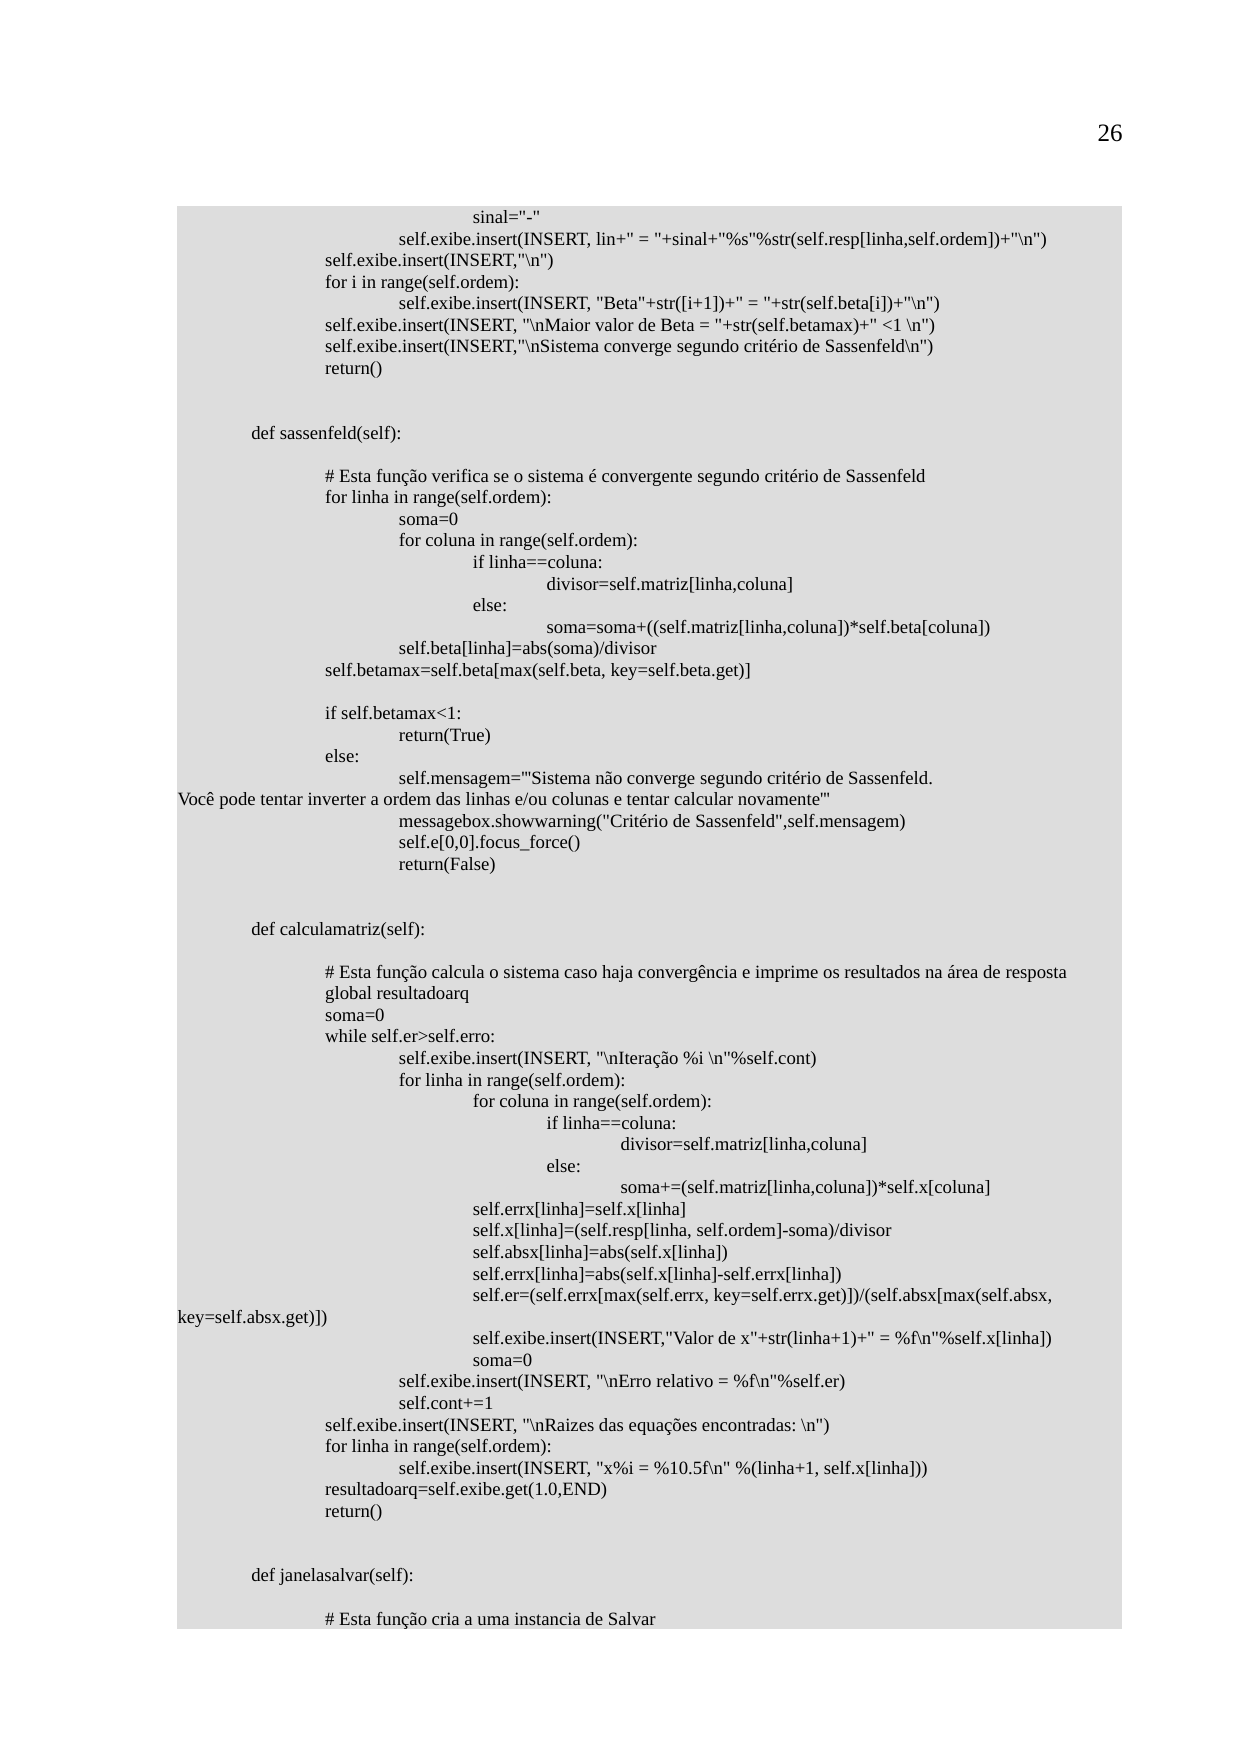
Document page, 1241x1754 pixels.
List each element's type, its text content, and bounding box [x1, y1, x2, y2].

text return() [177, 357, 1122, 378]
text # Esta função cria a uma instancia de Salvar [177, 1607, 1122, 1629]
text else: [177, 1155, 1122, 1176]
text soma=0 [177, 1349, 1122, 1370]
text self.e[0,0].focus_force() [177, 831, 1122, 853]
text soma=soma+((self.matriz[linha,coluna])*self.beta[coluna]) [177, 616, 1122, 637]
text self.errx[linha]=self.x[linha] [177, 1198, 1122, 1219]
text def sassenfeld(self): [177, 422, 1122, 443]
text self.cont+=1 [177, 1392, 1122, 1413]
text return(True) [177, 723, 1122, 745]
text if linha==coluna: [177, 1112, 1122, 1133]
text self.exibe.insert(INSERT, "\nIteração %i \n"%self.cont) [177, 1047, 1122, 1068]
text self.exibe.insert(INSERT, "Beta"+str([i+1])+" = "+str(self.beta[i])+"\n") [177, 292, 1122, 314]
text self.exibe.insert(INSERT, "\nErro relativo = %f\n"%self.er) [177, 1370, 1122, 1392]
text else: [177, 594, 1122, 616]
text return() [177, 1500, 1122, 1521]
text for linha in range(self.ordem): [177, 1435, 1122, 1457]
text return(False) [177, 853, 1122, 874]
text self.er=(self.errx[max(self.errx, key=self.errx.get)])/(self.absx[max(self.absx, key=self.absx.get)]) [177, 1284, 1122, 1327]
text def janelasalvar(self): [177, 1564, 1122, 1586]
text self.exibe.insert(INSERT, "\nRaizes das equações encontradas: \n") [177, 1413, 1122, 1435]
text messagebox.showwarning("Critério de Sassenfeld",self.mensagem) [177, 810, 1122, 831]
text for linha in range(self.ordem): [177, 486, 1122, 508]
text for coluna in range(self.ordem): [177, 1090, 1122, 1112]
text self.exibe.insert(INSERT,"\nSistema converge segundo critério de Sassenfeld\n") [177, 335, 1122, 357]
text soma+=(self.matriz[linha,coluna])*self.x[coluna] [177, 1176, 1122, 1198]
text resultadoarq=self.exibe.get(1.0,END) [177, 1478, 1122, 1500]
text self.beta[linha]=abs(soma)/divisor [177, 637, 1122, 659]
text global resultadoarq [177, 982, 1122, 1004]
text self.betamax=self.beta[max(self.beta, key=self.beta.get)] [177, 659, 1122, 680]
text divisor=self.matriz[linha,coluna] [177, 572, 1122, 594]
text self.exibe.insert(INSERT, "\nMaior valor de Beta = "+str(self.betamax)+" <1 \n") [177, 314, 1122, 335]
text for i in range(self.ordem): [177, 271, 1122, 292]
text soma=0 [177, 508, 1122, 529]
text def calculamatriz(self): [177, 917, 1122, 939]
text self.exibe.insert(INSERT, lin+" = "+sinal+"%s"%str(self.resp[linha,self.ordem])+"\n") [177, 227, 1122, 249]
text self.exibe.insert(INSERT, "x%i = %10.5f\n" %(linha+1, self.x[linha])) [177, 1457, 1122, 1478]
text soma=0 [177, 1004, 1122, 1025]
text if self.betamax<1: [177, 702, 1122, 723]
text for coluna in range(self.ordem): [177, 529, 1122, 551]
text divisor=self.matriz[linha,coluna] [177, 1133, 1122, 1155]
text else: [177, 745, 1122, 767]
text # Esta função verifica se o sistema é convergente segundo critério de Sassenfeld [177, 465, 1122, 486]
text sinal="-" [177, 206, 1122, 227]
text self.exibe.insert(INSERT,"\n") [177, 249, 1122, 271]
text self.mensagem='''Sistema não converge segundo critério de Sassenfeld. [177, 767, 1122, 788]
text while self.er>self.erro: [177, 1025, 1122, 1047]
text for linha in range(self.ordem): [177, 1068, 1122, 1090]
text Você pode tentar inverter a ordem das linhas e/ou colunas e tentar calcular novamente''' [177, 788, 1122, 810]
text self.x[linha]=(self.resp[linha, self.ordem]-soma)/divisor [177, 1219, 1122, 1241]
text self.exibe.insert(INSERT,"Valor de x"+str(linha+1)+" = %f\n"%self.x[linha]) [177, 1327, 1122, 1349]
text # Esta função calcula o sistema caso haja convergência e imprime os resultados na área de resposta [177, 961, 1122, 982]
text if linha==coluna: [177, 551, 1122, 572]
text self.errx[linha]=abs(self.x[linha]-self.errx[linha]) [177, 1262, 1122, 1284]
text self.absx[linha]=abs(self.x[linha]) [177, 1241, 1122, 1262]
